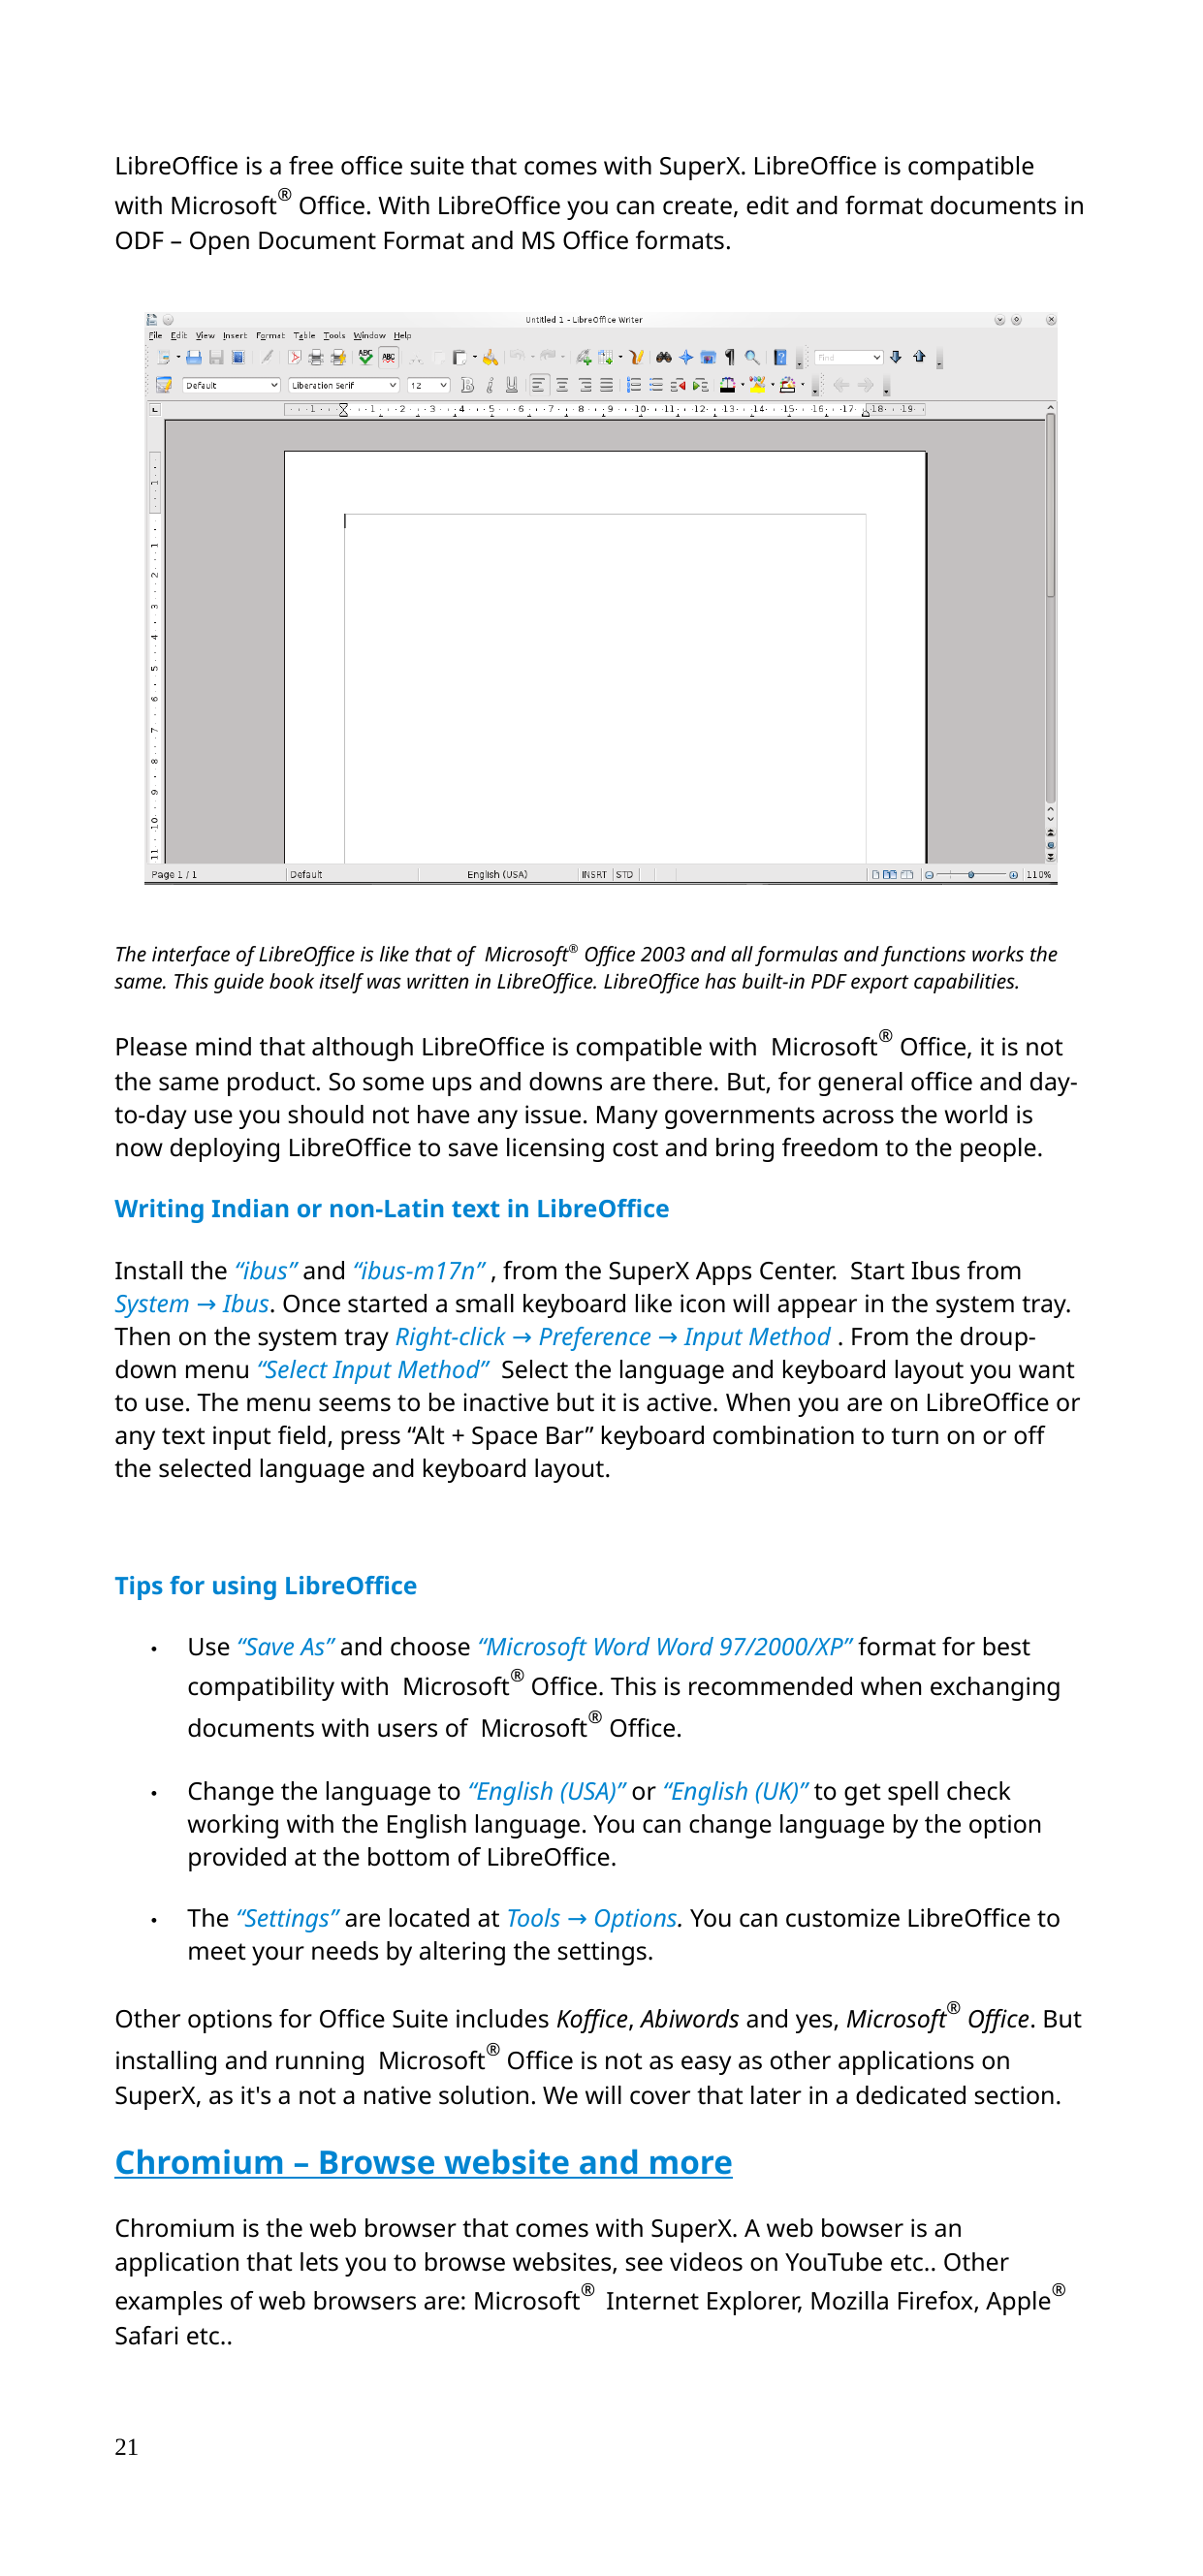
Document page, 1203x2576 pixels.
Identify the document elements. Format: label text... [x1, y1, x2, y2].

text Install the “ibus” and “ibus-m17n” , from the SuperX Apps Center. Start Ibus from System → Ibus. Once started a small keyboard like icon will appear in the system tray. Then on the system tray Right-click → Preference → Input Method . From the droup-down menu “Select Input Method” Select the language and keyboard layout you want to use. The menu seems to be inactive but it is active. When you are on LibreOffice or any text input field, press “Alt + Space Bar” keyboard combination to turn on or off the selected language and keyboard layout. [114, 1253, 1088, 1485]
text Please mind that although LibreOffice is compatible with Microsoft® Office, it is not the same product. So some ups and downs are there. But, for general office and day-to-day use you should not have any issue. Many governments across the world is now deploying LibreOffice to save licensing cost and bring freedom to the people. [114, 1023, 1088, 1164]
subtitle Chromium – Browse website and more [114, 2140, 1088, 2183]
text Tips for using LibreOffice [114, 1569, 1088, 1602]
list Change the language to “English (USA)” or “English (UK)” to get spell check working with the English language. You can change language by the option provided at the bottom of LibreOffice. [151, 1775, 1088, 1873]
text Writing Indian or non-Latin text in LibreOffice [114, 1192, 1088, 1225]
text LibreOffice is a free office suite that comes with SuperX. LibreOffice is compatible with Microsoft® Office. With LibreOffice you can create, edit and format documents in ODF – Open Document Format and MS Office formats. [114, 148, 1088, 256]
text The interface of LibreOffice is like that of Microsoft® Office 2003 and all formulas and functions works the same. This guide book itself was written in LibreOffice. LibreOffice has built-in PDF export capabilities. [114, 940, 1088, 995]
list The “Settings” are located at Tools → Options. You can customize LibreOffice to meet your needs by altering the settings. [151, 1901, 1088, 1967]
text Chromium is the web browser that comes with SuperX. A web bowser is an application that lets you to browse websites, see videos on YouTube etc.. Other examples of web browsers are: Microsoft® Internet Explorer, Mozilla Firefox, Apple® Safari etc.. [114, 2212, 1088, 2352]
text Other options for Office Suite includes Koffice, Abiwords and yes, Microsoft® Office. But installing and running Microsoft® Office is not as easy as other applications on SuperX, as it's a not a native solution. We will cover that later in a dedicated section. [114, 1995, 1088, 2111]
picture [144, 312, 1059, 885]
list Use “Save As” and choose “Microsoft Word Word 97/2000/XP” format for best compatibility with Microsoft® Office. This is recommended when exchanging documents with users of Microsoft® Office. [151, 1630, 1088, 1745]
